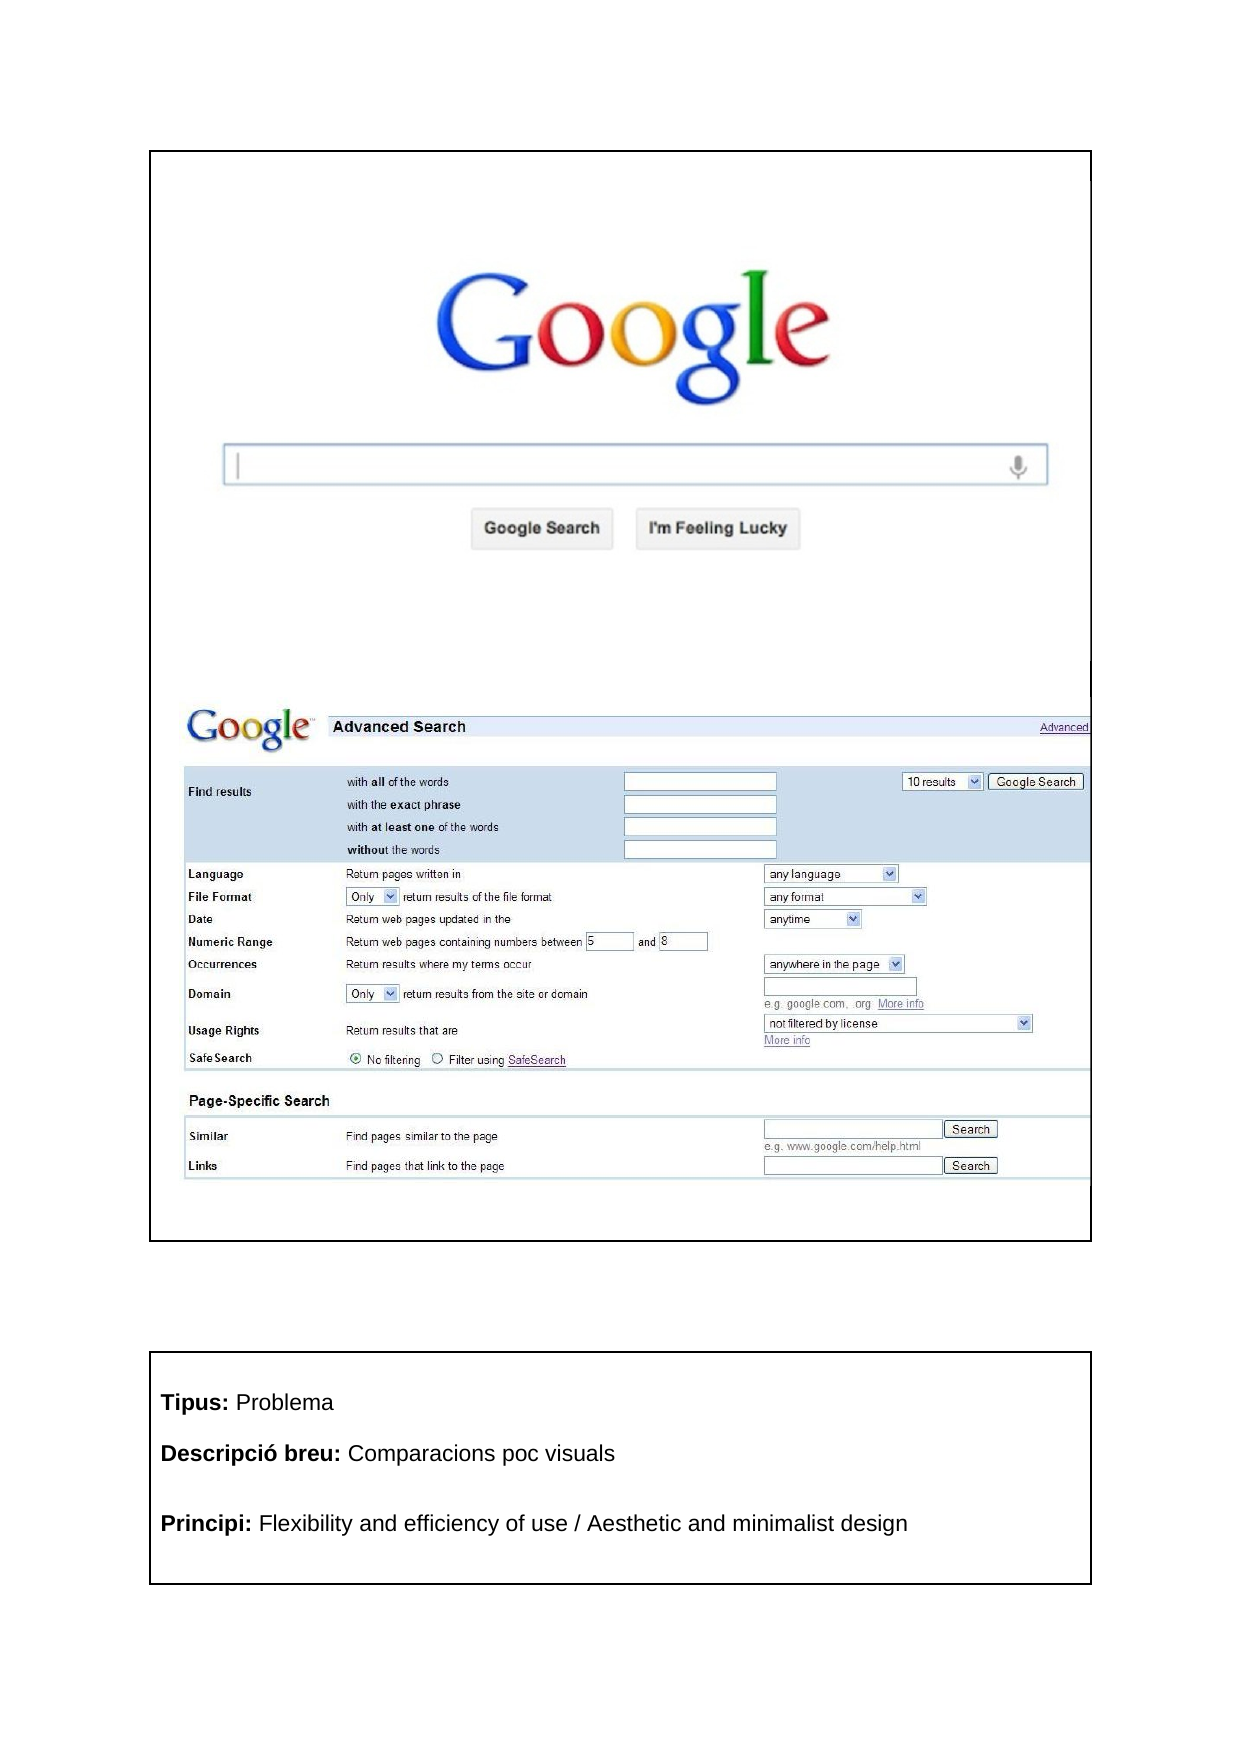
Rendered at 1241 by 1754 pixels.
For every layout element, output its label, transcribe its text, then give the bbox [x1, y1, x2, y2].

table_header Tipus: Problema Descripció breu: Comparacions poc visuals Principi: Flexibility and efficiency of use / Aesthetic and minimalist design [151, 1353, 1090, 1582]
table_header [151, 152, 1090, 1240]
picture [179, 181, 1091, 661]
picture [179, 697, 1091, 1186]
